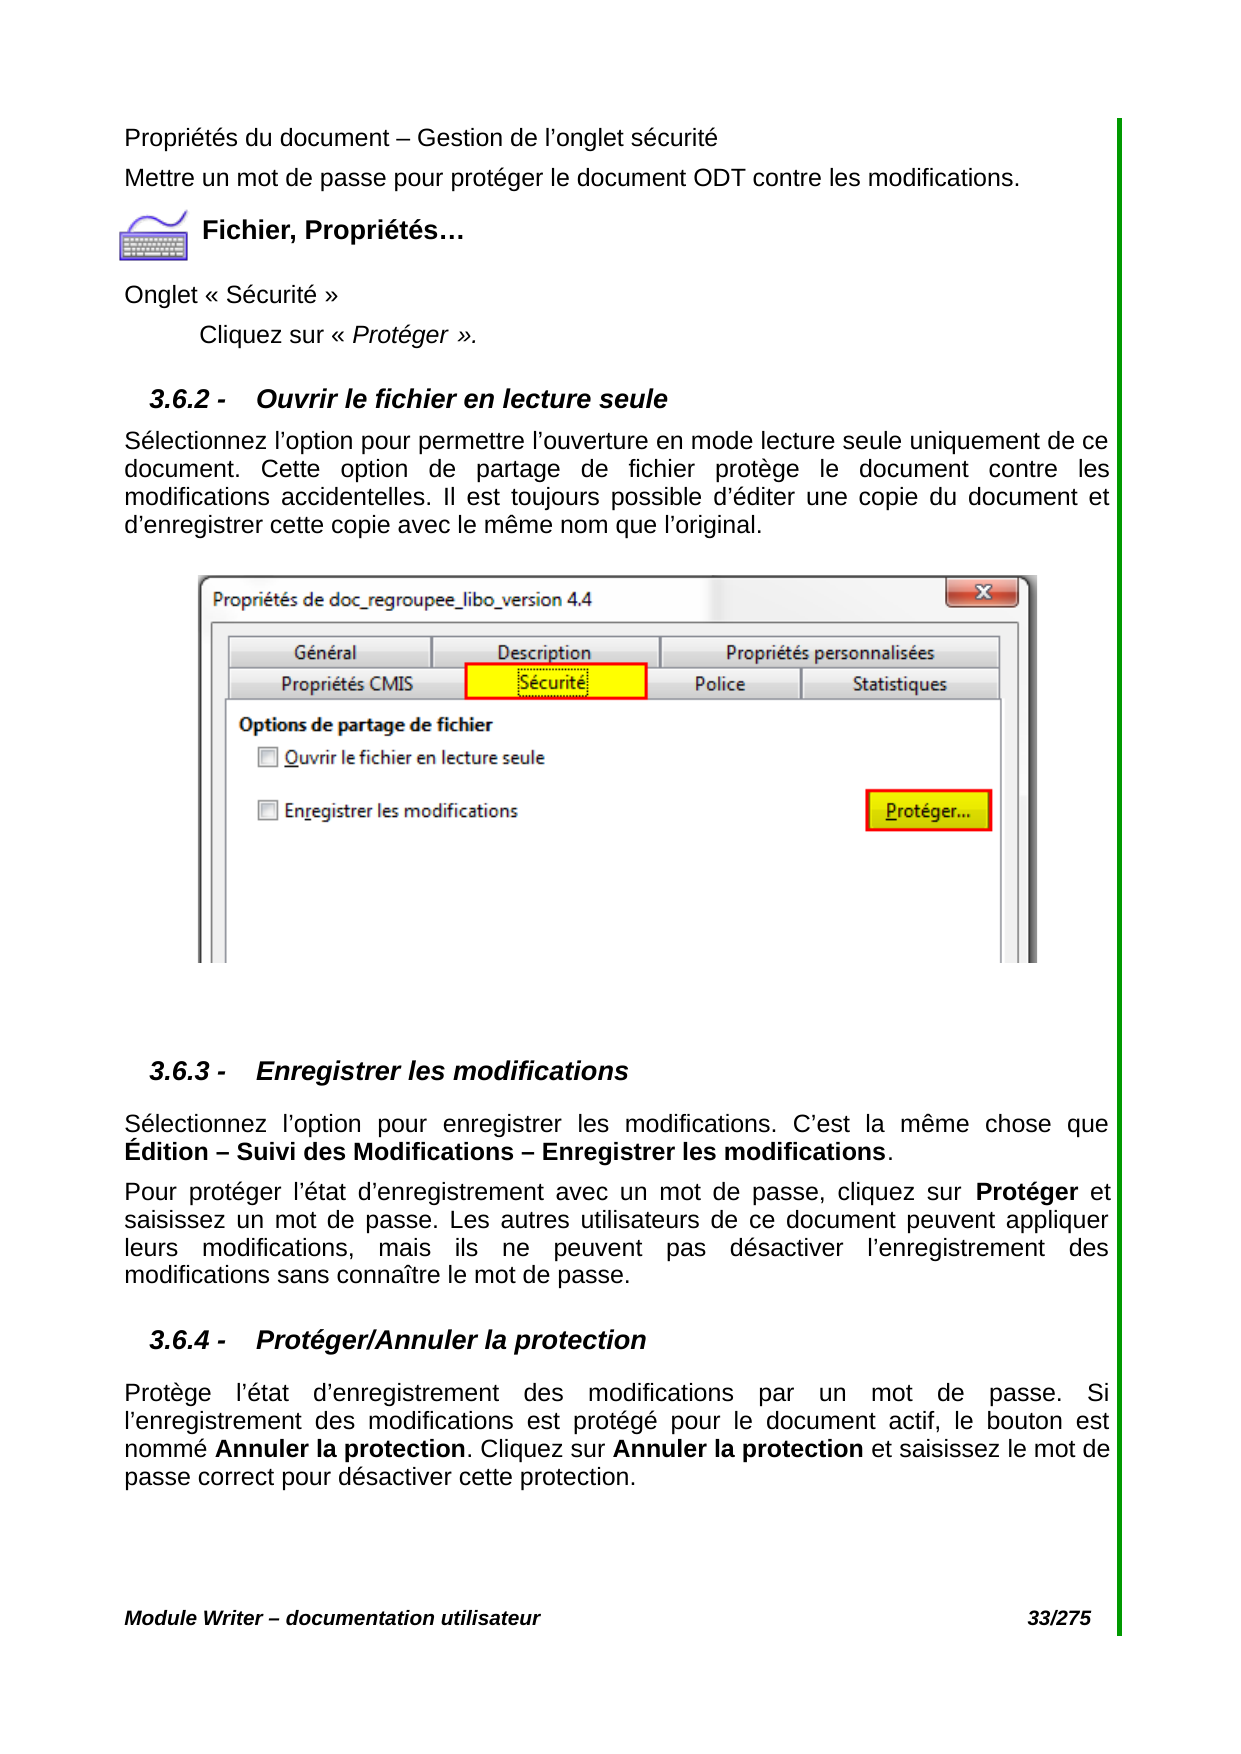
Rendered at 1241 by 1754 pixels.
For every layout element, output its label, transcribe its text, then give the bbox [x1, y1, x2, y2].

text Fichier, Propriétés… [190, 215, 1111, 246]
text Sélectionnez l’option pour permettre l’ouverture en mode lecture seule uniquement de ce document. Cette option de partage de fichier protège le document contre les modifications accidentelles. Il est toujours possible d’éditer une copie du document et d’enregistrer cette copie avec le même nom que l’original. [124, 427, 1111, 538]
text Mettre un mot de passe pour protéger le document ODT contre les modifications. [124, 164, 1111, 192]
subtitle Enregistrer les modifications [149, 1056, 1111, 1086]
text Protège l’état d’enregistrement des modifications par un mot de passe. Si l’enregistrement des modifications est protégé pour le document actif, le bouton est nommé Annuler la protection. Cliquez sur Annuler la protection et saisissez le mot de passe correct pour désactiver cette protection. [124, 1379, 1111, 1491]
text Propriétés du document – Gestion de l’onglet sécurité [124, 124, 1111, 152]
picture [115, 199, 190, 275]
subtitle Ouvrir le fichier en lecture seule [149, 384, 1111, 414]
text Cliquez sur « Protéger ». [124, 321, 1111, 349]
subtitle Protéger/Annuler la protection [149, 1325, 1111, 1355]
text Sélectionnez l’option pour enregistrer les modifications. C’est la même chose que Édition – Suivi des Modifications – Enregistrer les modifications. [124, 1110, 1111, 1166]
picture [197, 575, 1038, 963]
text Onglet « Sécurité » [124, 281, 1111, 309]
text Pour protéger l’état d’enregistrement avec un mot de passe, cliquez sur Protéger et saisissez un mot de passe. Les autres utilisateurs de ce document peuvent appliquer leurs modifications, mais ils ne peuvent pas désactiver l’enregistrement des modifications sans connaître le mot de passe. [124, 1178, 1111, 1289]
